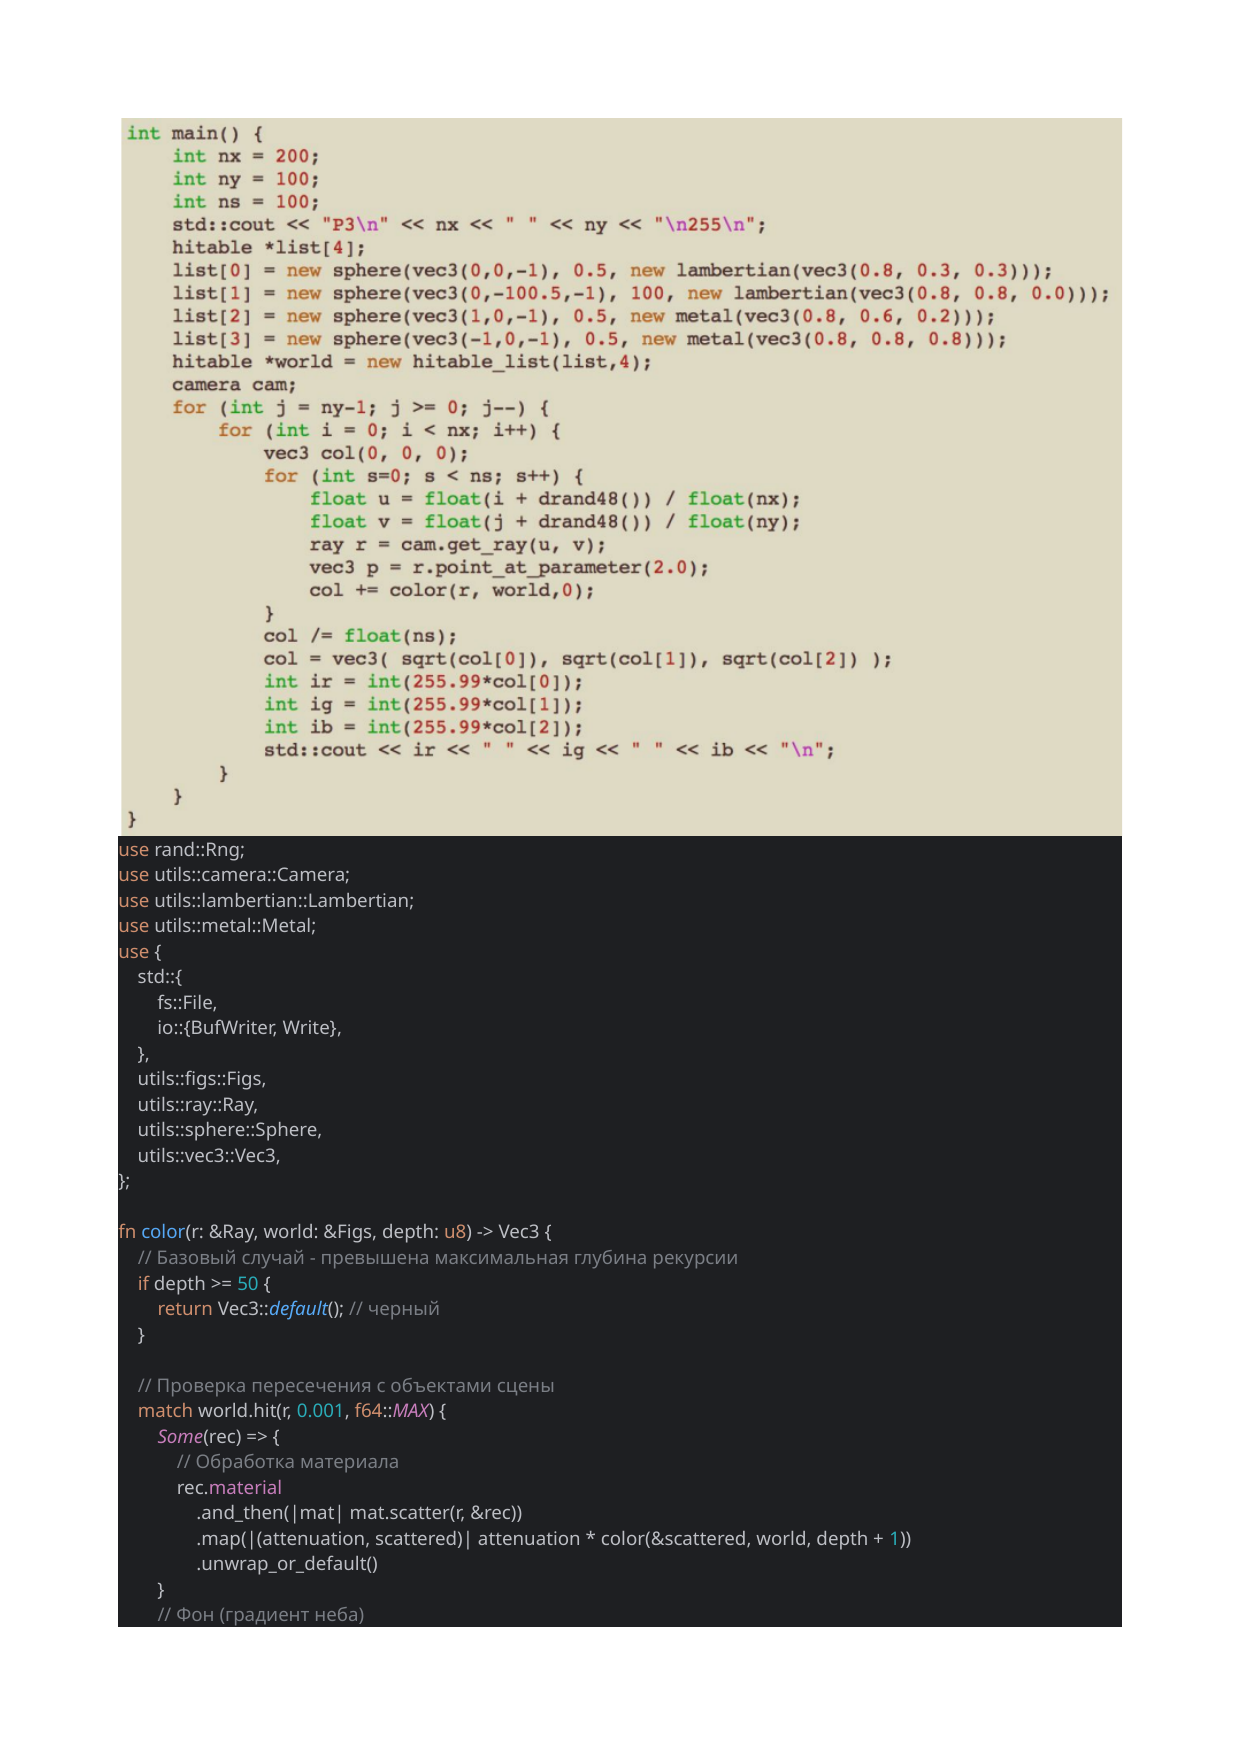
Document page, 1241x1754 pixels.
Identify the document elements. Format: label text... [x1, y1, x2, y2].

picture [118, 118, 1123, 836]
text use rand::Rng; use utils::camera::Camera; use utils::lambertian::Lambertian; use utils::metal::Metal; use { std::{ fs::File, io::{BufWriter, Write}, }, utils::figs::Figs, utils::ray::Ray, utils::sphere::Sphere, utils::vec3::Vec3, }; fn color(r: &Ray, world: &Figs, depth: u8) -> Vec3 { // Базовый случай - превышена максимальная глубина рекурсии if depth >= 50 { return Vec3::default(); // черный } // Проверка пересечения с объектами сцены match world.hit(r, 0.001, f64::MAX) { Some(rec) => { // Обработка материала rec.material .and_then(|mat| mat.scatter(r, &rec)) .map(|(attenuation, scattered)| attenuation * color(&scattered, world, depth + 1)) .unwrap_or_default() } // Фон (градиент неба) [118, 836, 1122, 1627]
